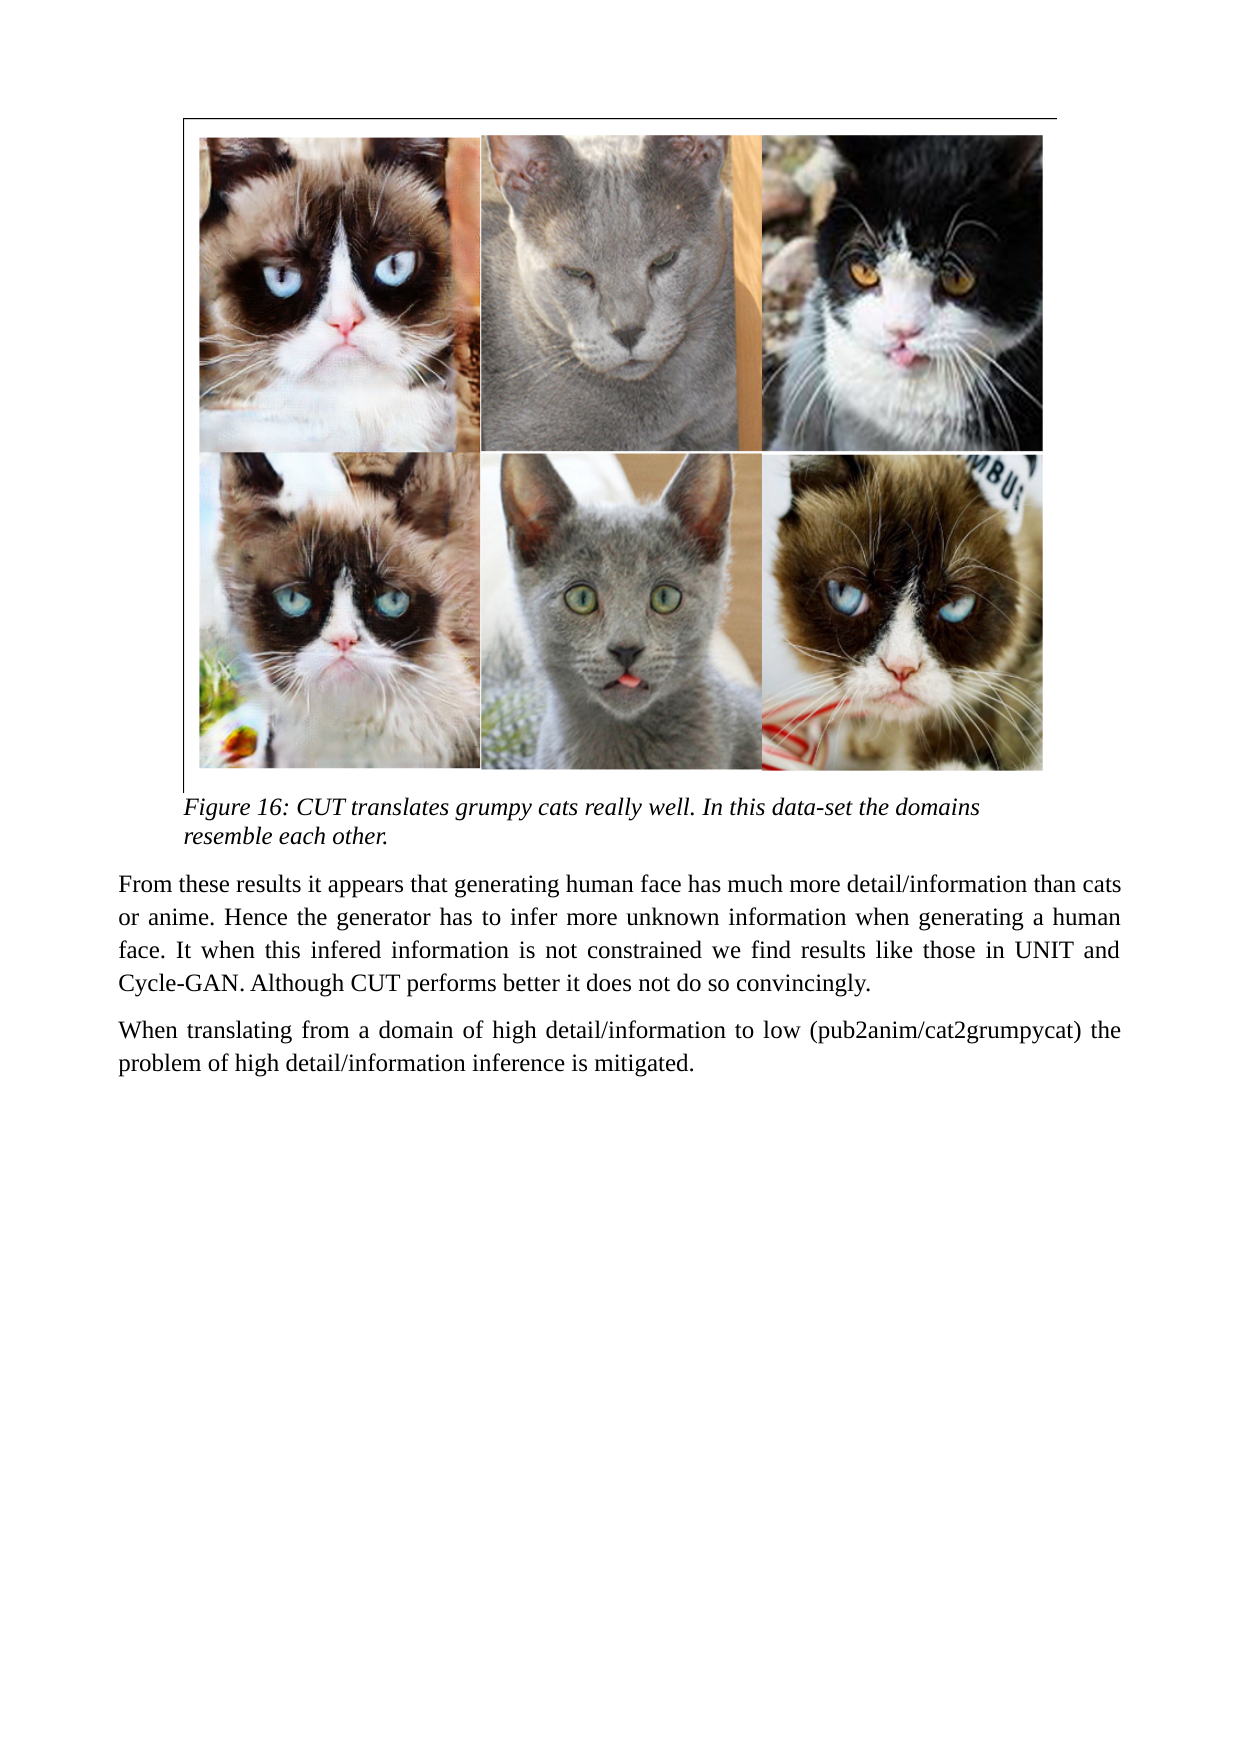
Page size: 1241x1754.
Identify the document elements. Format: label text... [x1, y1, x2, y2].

picture [183, 118, 1057, 793]
text When translating from a domain of high detail/information to low (pub2anim/cat2grumpycat) the problem of high detail/information inference is mitigated. [118, 1015, 1122, 1077]
text From these results it appears that generating human face has much more detail/information than cats or anime. Hence the generator has to infer more unknown information when generating a human face. It when this infered information is not constrained we find results like those in UNIT and Cycle-GAN. Although CUT performs better it does not do so convincingly. [118, 869, 1122, 997]
text Figure 16: CUT translates grumpy cats really well. In this data-set the domains resemble each other. [183, 793, 1057, 850]
